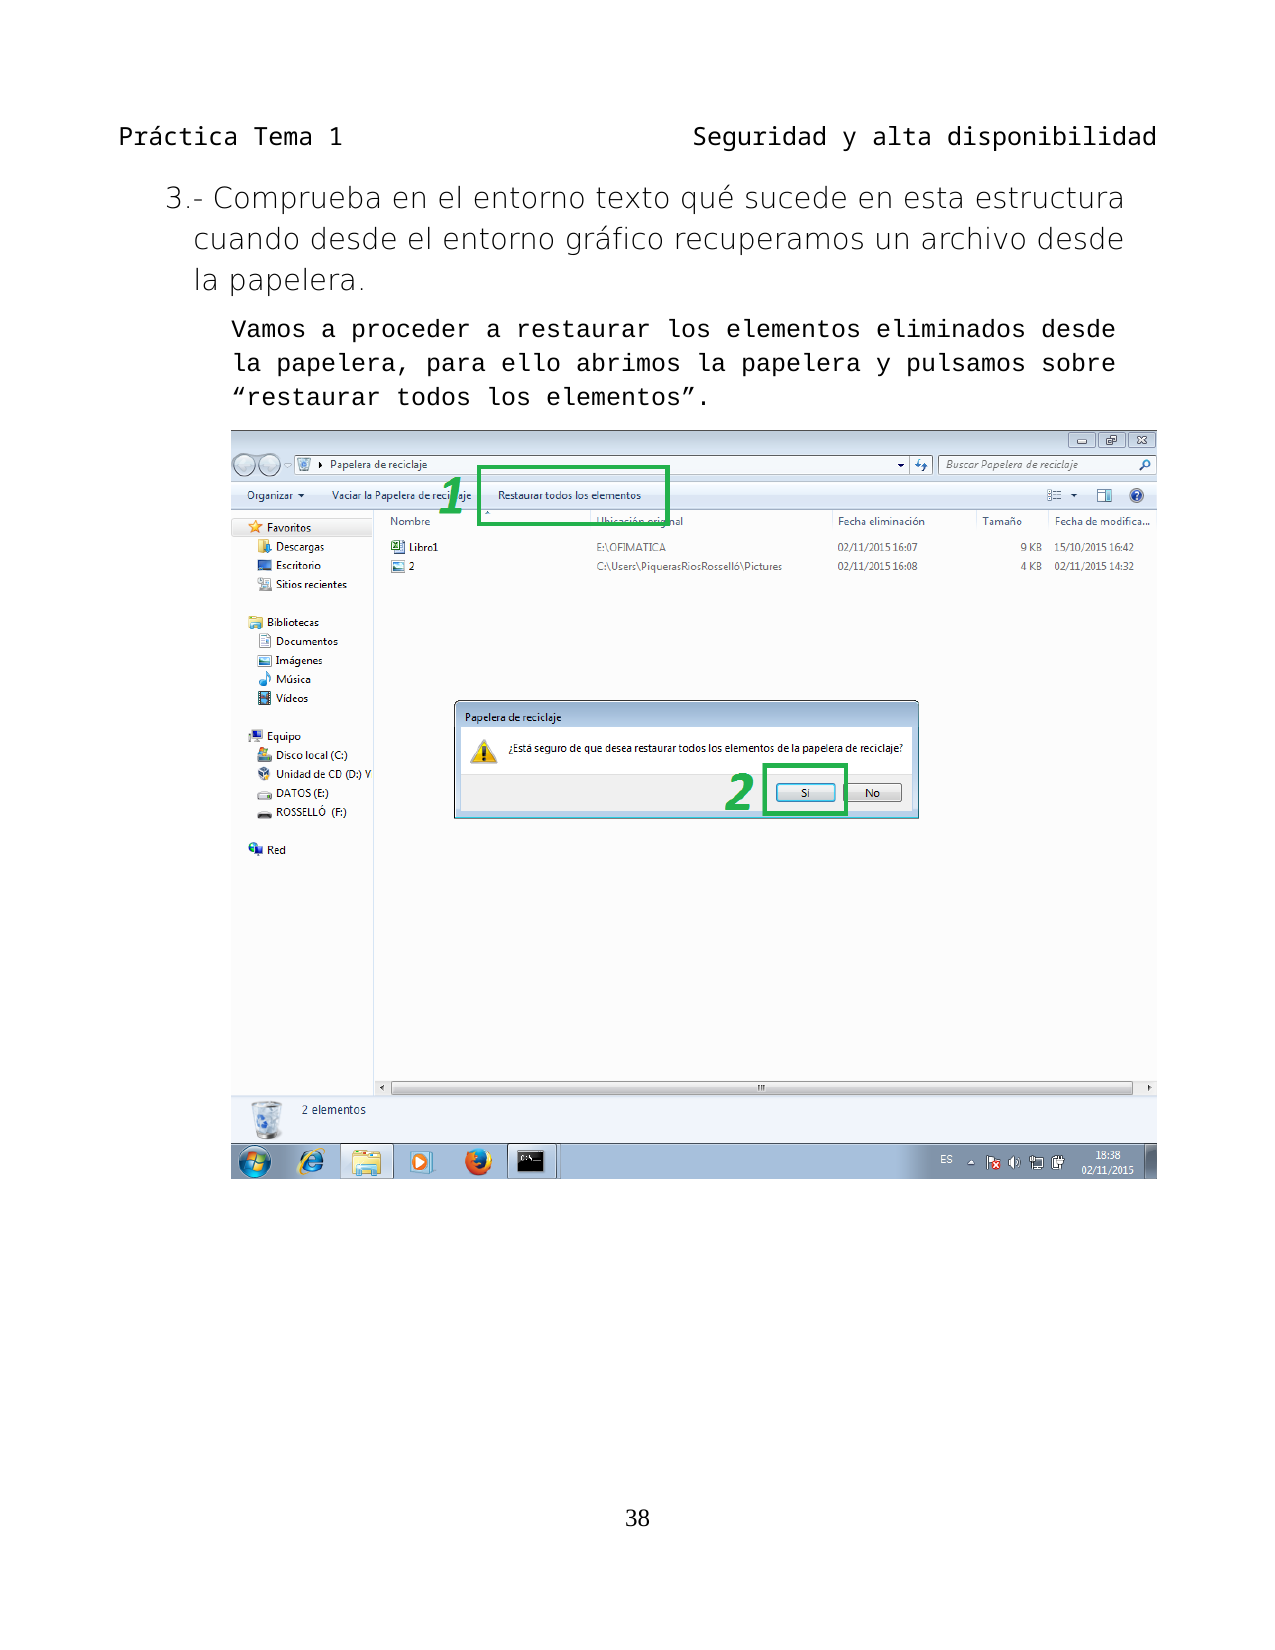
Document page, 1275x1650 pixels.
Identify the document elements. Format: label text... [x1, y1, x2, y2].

text Vamos a proceder a restaurar los elementos eliminados desde la papelera, para ello abrimos la papelera y pulsamos sobre “restaurar todos los elementos”. [231, 316, 1157, 413]
list Comprueba en el entorno texto qué sucede en esta estructura cuando desde el entorno gráfico recuperamos un archivo desde la papelera. [156, 182, 1157, 297]
picture [231, 430, 1157, 1179]
